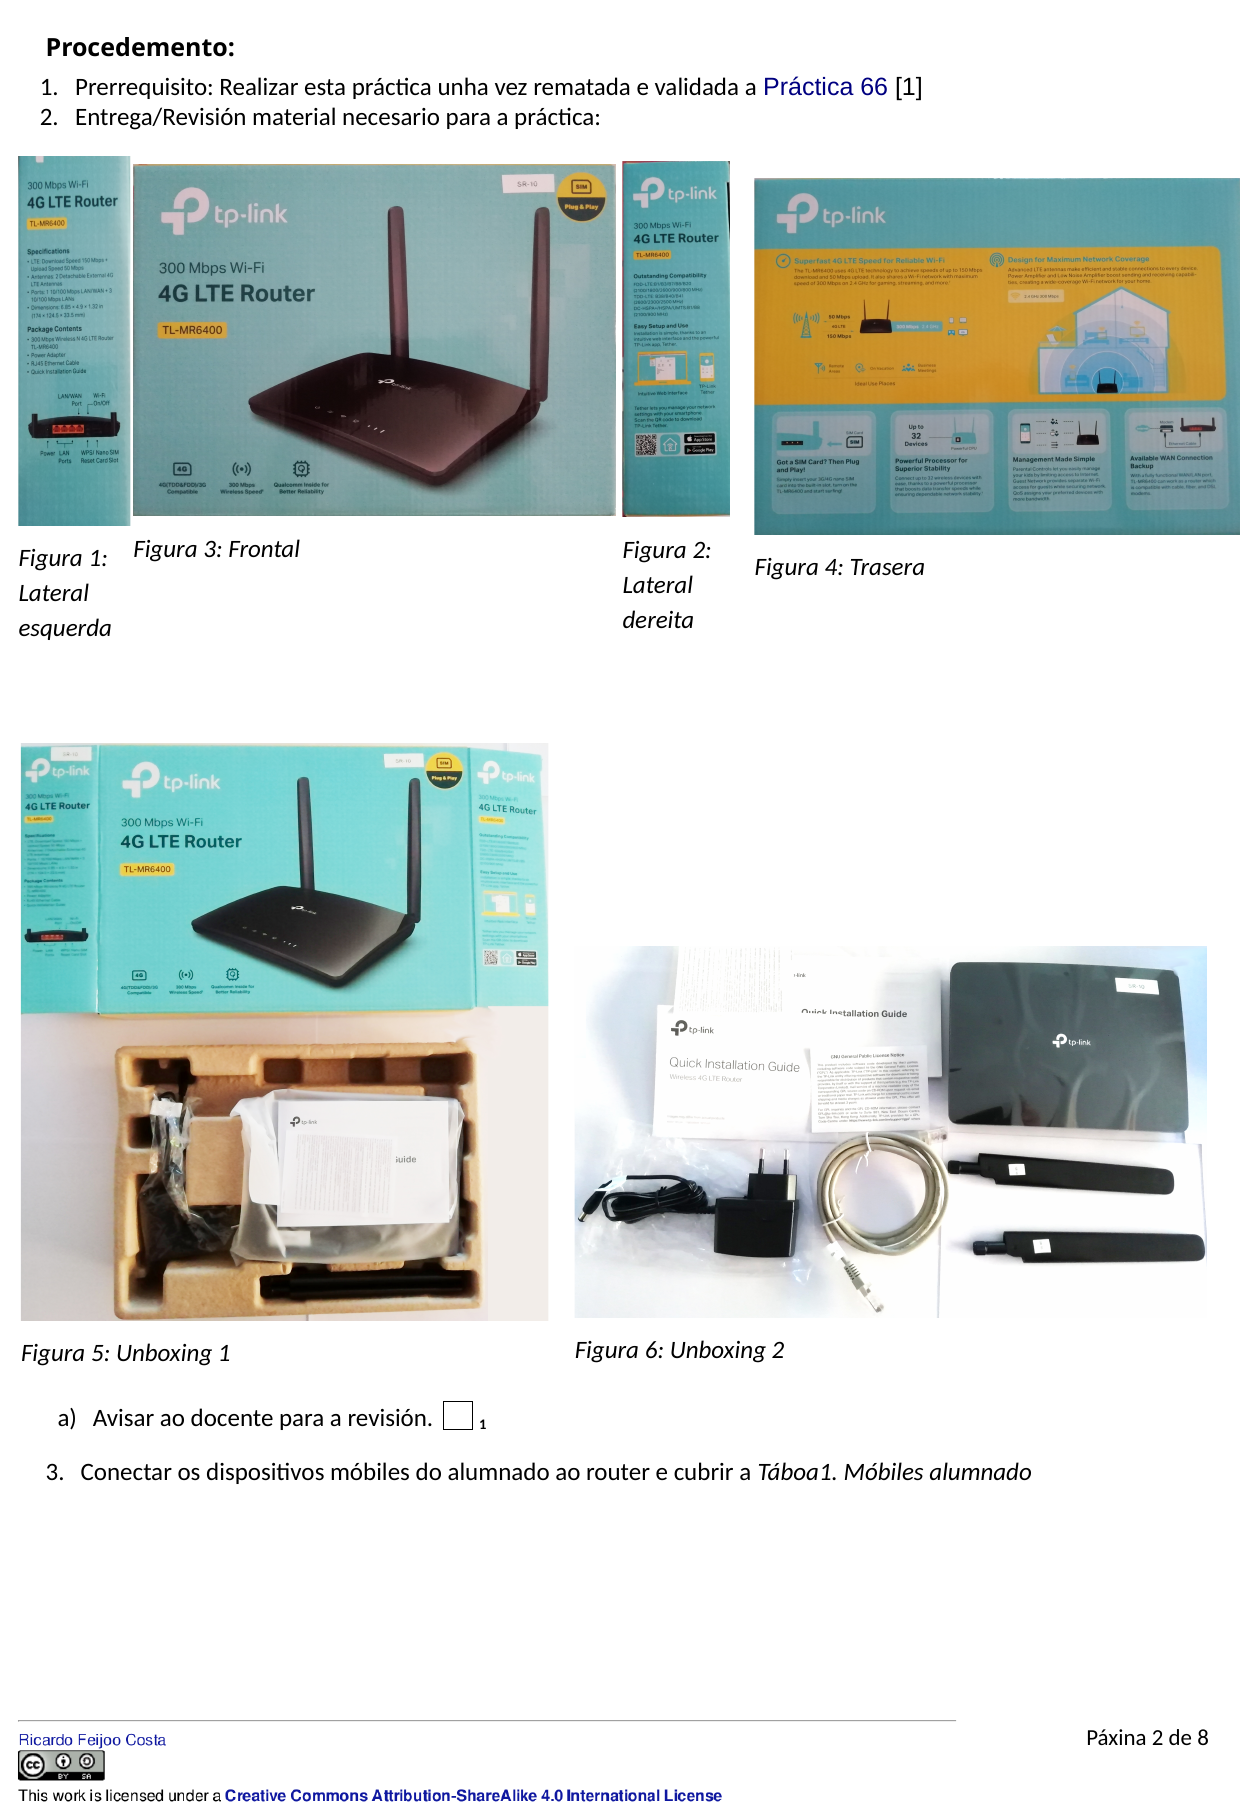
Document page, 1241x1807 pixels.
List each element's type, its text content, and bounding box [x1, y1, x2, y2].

text Procedemento: [45, 30, 1209, 64]
picture [754, 178, 1240, 535]
picture [20, 743, 549, 1321]
text Figura 4: Trasera [754, 535, 1240, 582]
picture [8, 1715, 957, 1806]
list Prerrequisito: Realizar esta práctica unha vez rematada e validada a Práctica 66 [1] [39, 71, 1209, 101]
picture [133, 164, 616, 516]
text Figura 6: Unboxing 2 [574, 1318, 1207, 1365]
picture [574, 946, 1207, 1318]
list Conectar os dispositivos móbiles do alumnado ao router e cubrir a Táboa1. Móbiles alumnado [45, 1456, 1209, 1487]
list Entrega/Revisión material necesario para a práctica: [39, 101, 1209, 132]
text Figura 2: Lateral dereita [622, 517, 730, 634]
picture [622, 161, 730, 517]
list Avisar ao docente para a revisión. 1 [57, 1402, 1209, 1433]
text Figura 5: Unboxing 1 [21, 1321, 548, 1368]
text Figura 1: Lateral esquerda [18, 526, 130, 643]
picture [18, 156, 131, 526]
text Figura 3: Frontal [133, 516, 616, 563]
